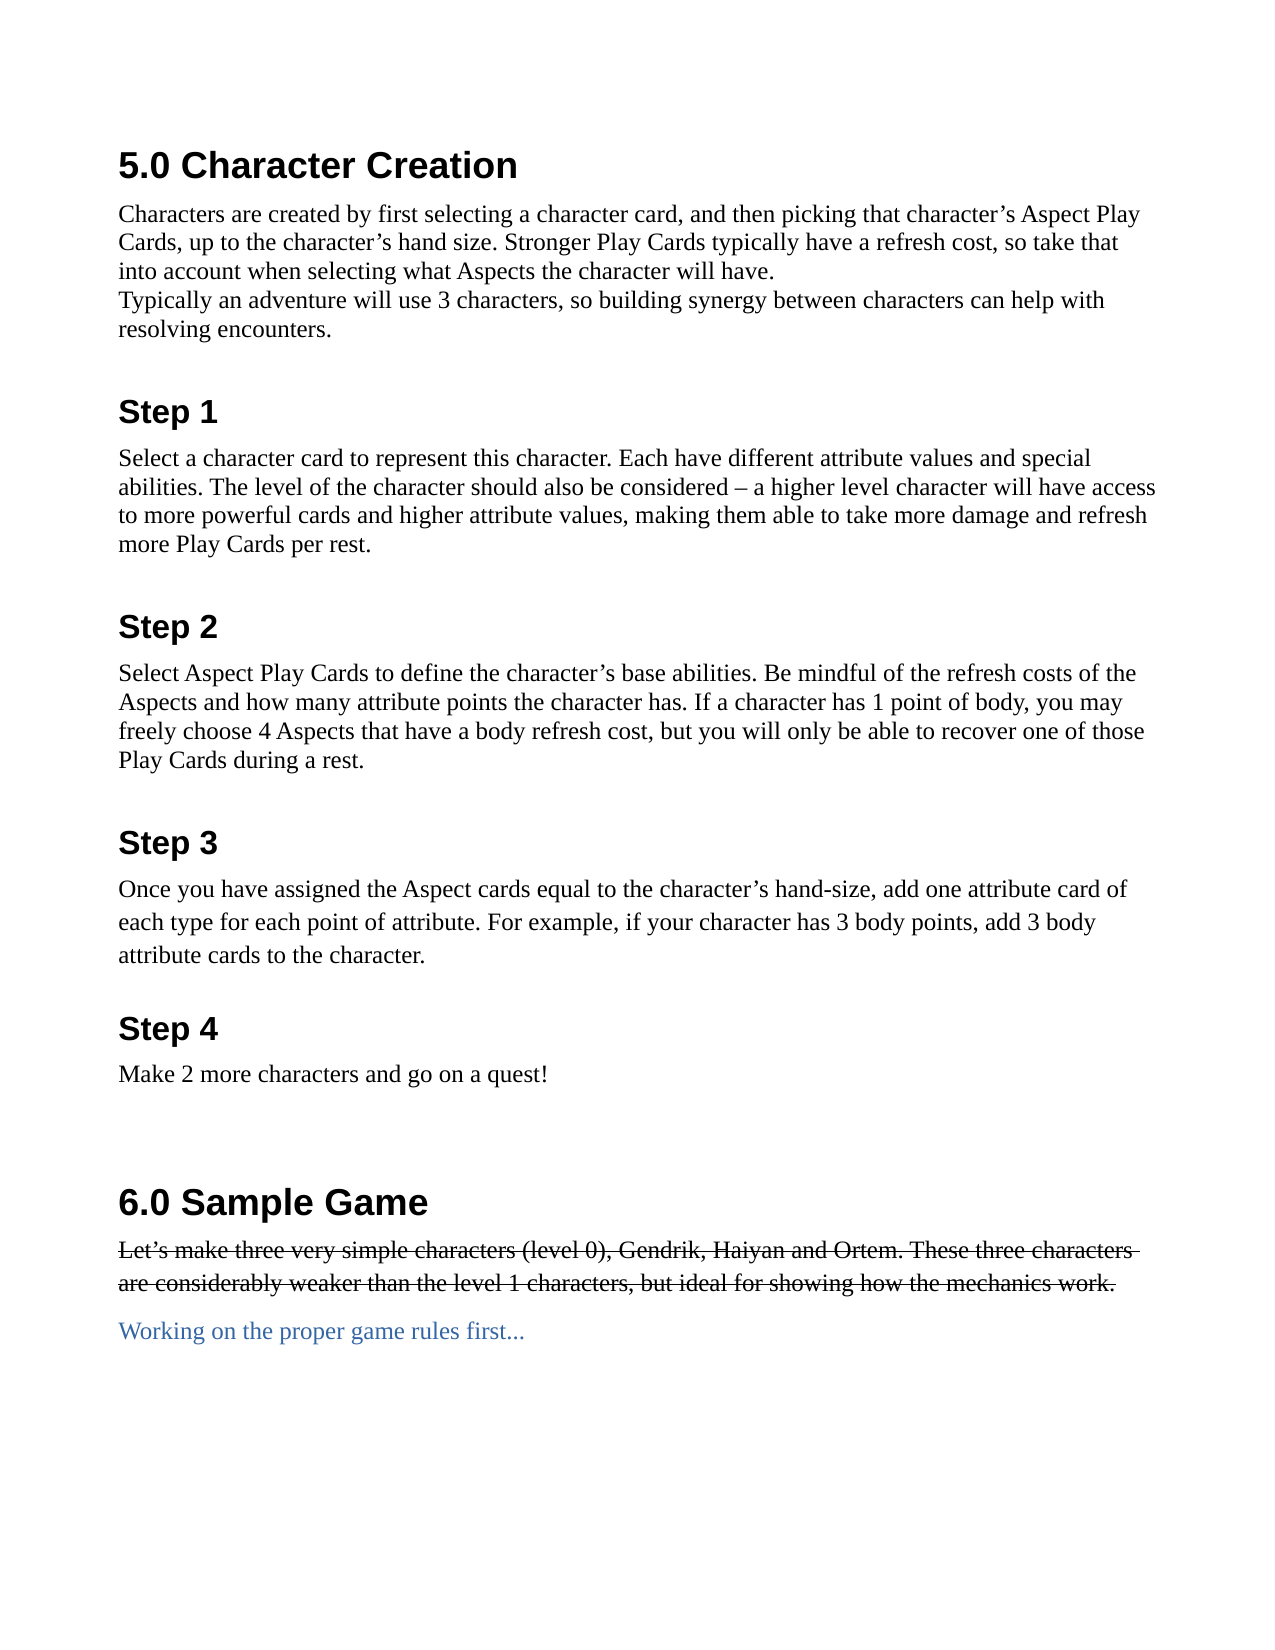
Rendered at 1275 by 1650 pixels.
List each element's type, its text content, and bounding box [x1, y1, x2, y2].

subtitle Step 2 [118, 608, 1157, 646]
text Once you have assigned the Aspect cards equal to the character’s hand-size, add one attribute card of each type for each point of attribute. For example, if your character has 3 body points, add 3 body attribute cards to the character. [118, 874, 1157, 969]
subtitle 6.0 Sample Game [118, 1180, 1157, 1223]
text Select Aspect Play Cards to define the character’s base abilities. Be mindful of the refresh costs of the Aspects and how many attribute points the character has. If a character has 1 point of body, you may freely choose 4 Aspects that have a body refresh cost, but you will only be able to recover one of those Play Cards during a rest. [118, 658, 1157, 773]
text Working on the proper game rules first... [118, 1316, 1157, 1345]
text Select a character card to represent this character. Each have different attribute values and special abilities. The level of the character should also be considered – a higher level character will have access to more powerful cards and higher attribute values, making them able to take more damage and refresh more Play Cards per rest. [118, 443, 1157, 558]
text Characters are created by first selecting a character card, and then picking that character’s Aspect Play Cards, up to the character’s hand size. Stronger Play Cards typically have a refresh cost, so take that into account when selecting what Aspects the character will have. [118, 199, 1157, 285]
text Let’s make three very simple characters (level 0), Gendrik, Haiyan and Ortem. These three characters are considerably weaker than the level 1 characters, but ideal for showing how the mechanics work. [118, 1235, 1157, 1297]
subtitle Step 1 [118, 392, 1157, 431]
text Typically an adventure will use 3 characters, so building synergy between characters can help with resolving encounters. [118, 285, 1157, 342]
subtitle 5.0 Character Creation [118, 143, 1157, 186]
subtitle Step 4 [118, 1008, 1157, 1047]
subtitle Step 3 [118, 823, 1157, 862]
text Make 2 more characters and go on a quest! [118, 1059, 1157, 1088]
